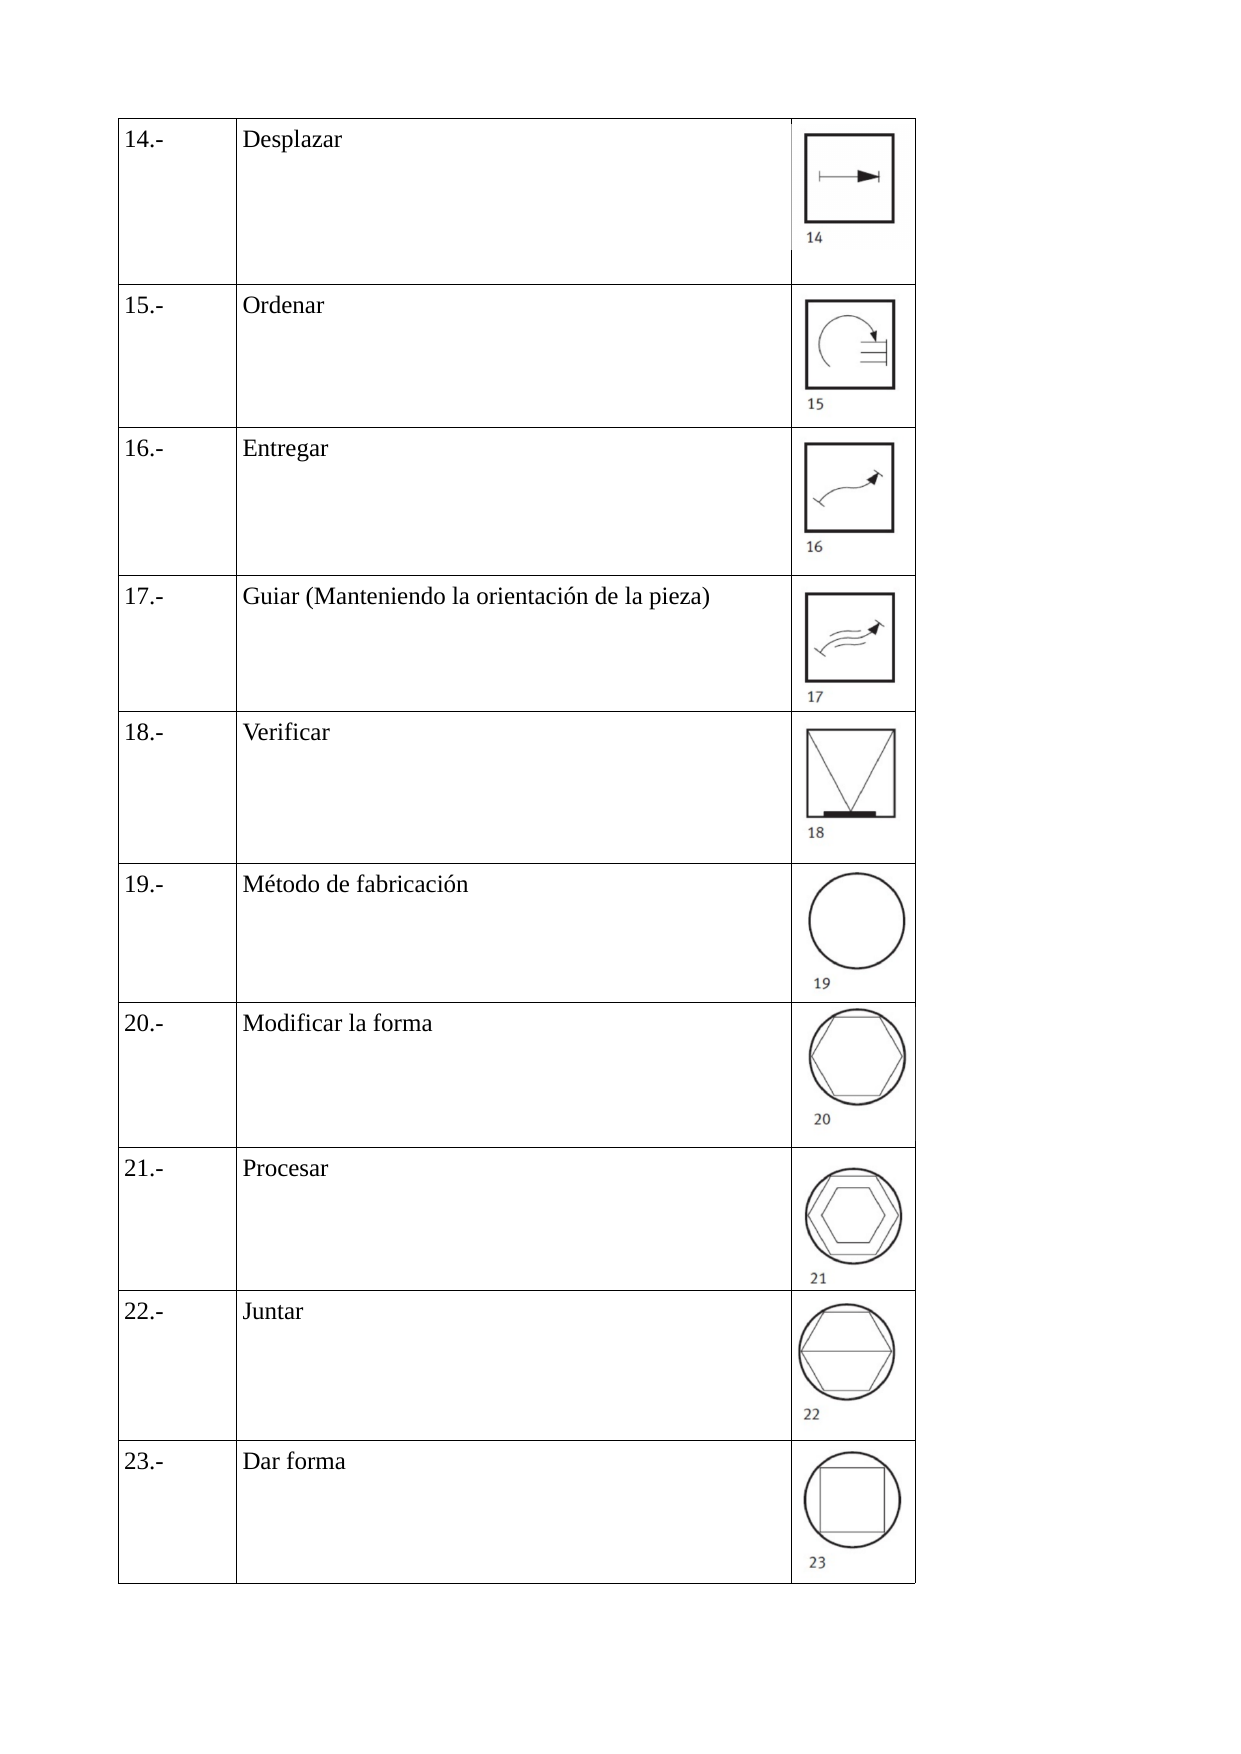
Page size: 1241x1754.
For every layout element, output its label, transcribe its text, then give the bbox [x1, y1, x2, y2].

table_cell 22.- [119, 1291, 236, 1440]
table_cell 20.- [119, 1003, 236, 1147]
table_cell [792, 428, 915, 575]
table_cell 21.- [119, 1148, 236, 1289]
table_cell [792, 285, 915, 427]
table_cell Método de fabricación [237, 864, 791, 1001]
table_cell 17.- [119, 576, 236, 711]
table_cell Entregar [237, 428, 791, 575]
picture [796, 1152, 907, 1284]
table_cell 18.- [119, 712, 236, 863]
table_cell 19.- [119, 864, 236, 1001]
picture [796, 869, 900, 996]
table_cell [792, 864, 915, 1001]
table_cell Ordenar [237, 285, 791, 427]
picture [796, 716, 914, 858]
table_cell Dar forma [237, 1441, 791, 1583]
table_cell [792, 1291, 915, 1440]
table_cell [792, 1003, 915, 1147]
table_cell Guiar (Manteniendo la orientación de la pieza) [237, 576, 791, 711]
table_cell [792, 712, 915, 863]
picture [796, 433, 904, 569]
table_cell Verificar [237, 712, 791, 863]
table_cell 23.- [119, 1441, 236, 1583]
table_cell Modificar la forma [237, 1003, 791, 1147]
picture [796, 1007, 915, 1141]
picture [796, 1295, 907, 1434]
table_cell [792, 119, 915, 284]
table_cell 14.- [119, 119, 236, 284]
picture [796, 1446, 912, 1578]
table_cell 15.- [119, 285, 236, 427]
picture [796, 581, 902, 705]
table_cell Juntar [237, 1291, 791, 1440]
table_cell Desplazar [237, 119, 791, 284]
table_cell 16.- [119, 428, 236, 575]
table_cell [792, 1441, 915, 1583]
table_cell [792, 1148, 915, 1289]
picture [796, 290, 902, 422]
picture [793, 162, 829, 250]
table_cell Procesar [237, 1148, 791, 1289]
table_cell [792, 576, 915, 711]
